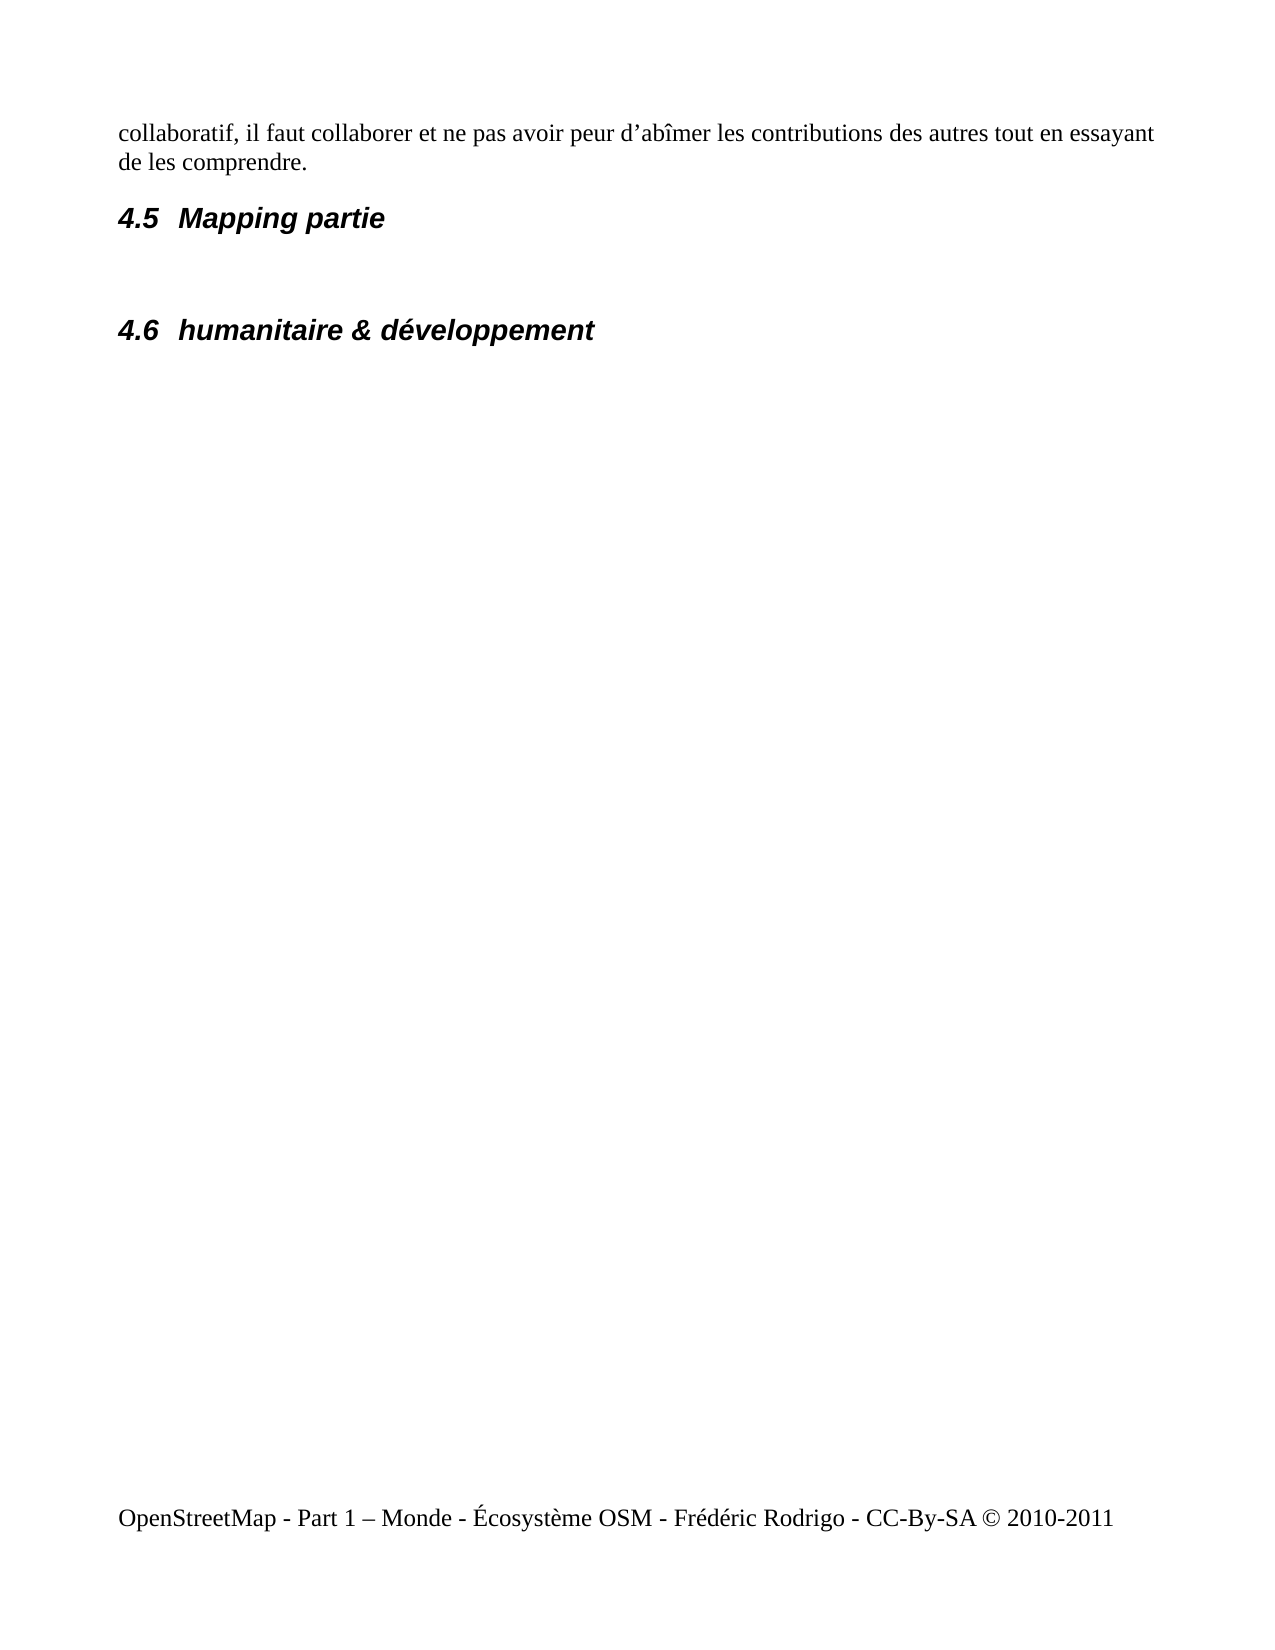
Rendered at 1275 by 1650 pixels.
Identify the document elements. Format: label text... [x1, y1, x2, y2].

text collaboratif, il faut collaborer et ne pas avoir peur d’abîmer les contributions des autres tout en essayant de les comprendre. [118, 118, 1157, 176]
subtitle Mapping partie [118, 201, 1157, 234]
subtitle humanitaire & développement [118, 313, 1157, 346]
